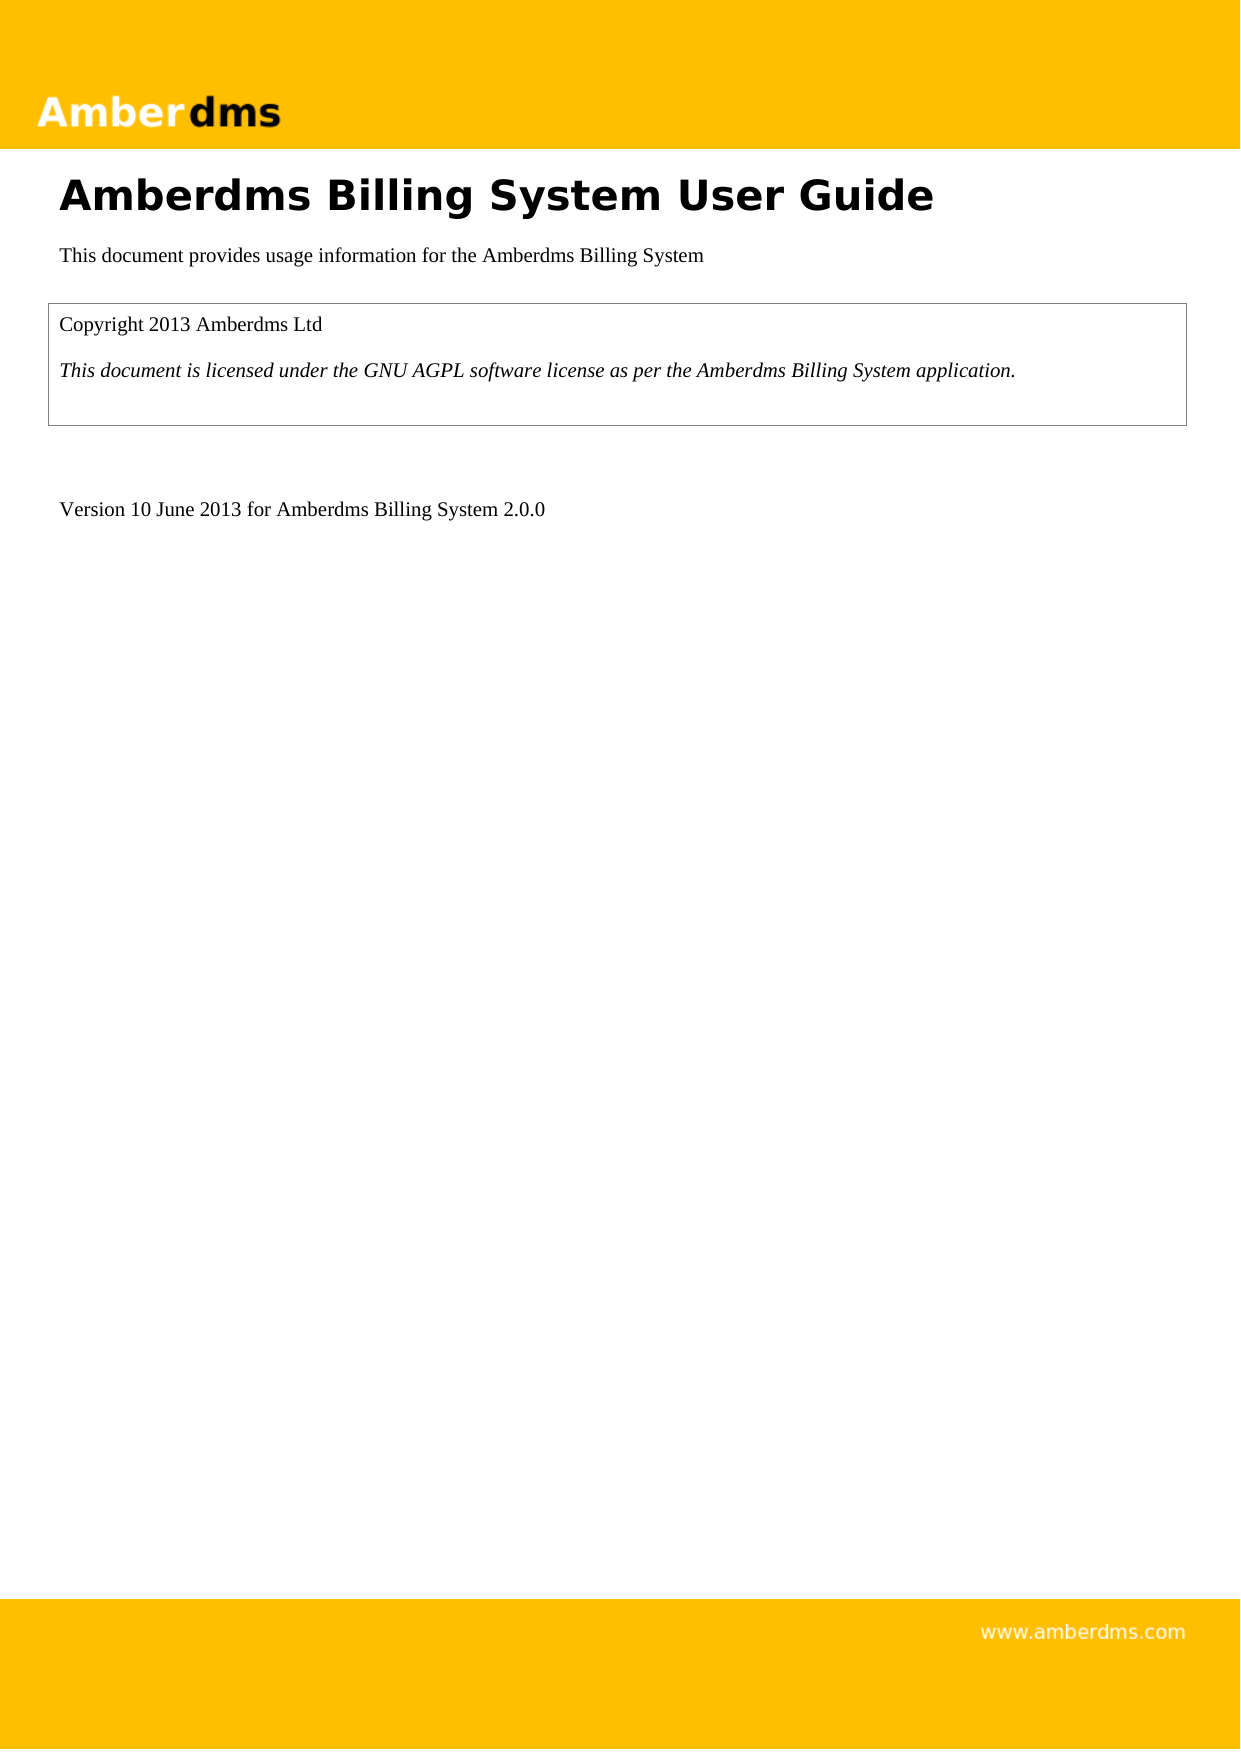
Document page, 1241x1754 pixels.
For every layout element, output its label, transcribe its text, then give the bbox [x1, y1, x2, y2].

text Amberdms Billing System User Guide [59, 172, 1181, 220]
text Copyright 2013 Amberdms Ltd [59, 313, 1181, 336]
text This document is licensed under the GNU AGPL software license as per the Amberdms Billing System application. [59, 359, 1181, 382]
text This document provides usage information for the Amberdms Billing System [59, 243, 1181, 267]
picture [0, 0, 1241, 149]
text Version 10 June 2013 for Amberdms Billing System 2.0.0 [59, 498, 1181, 521]
picture [0, 1599, 1241, 1749]
